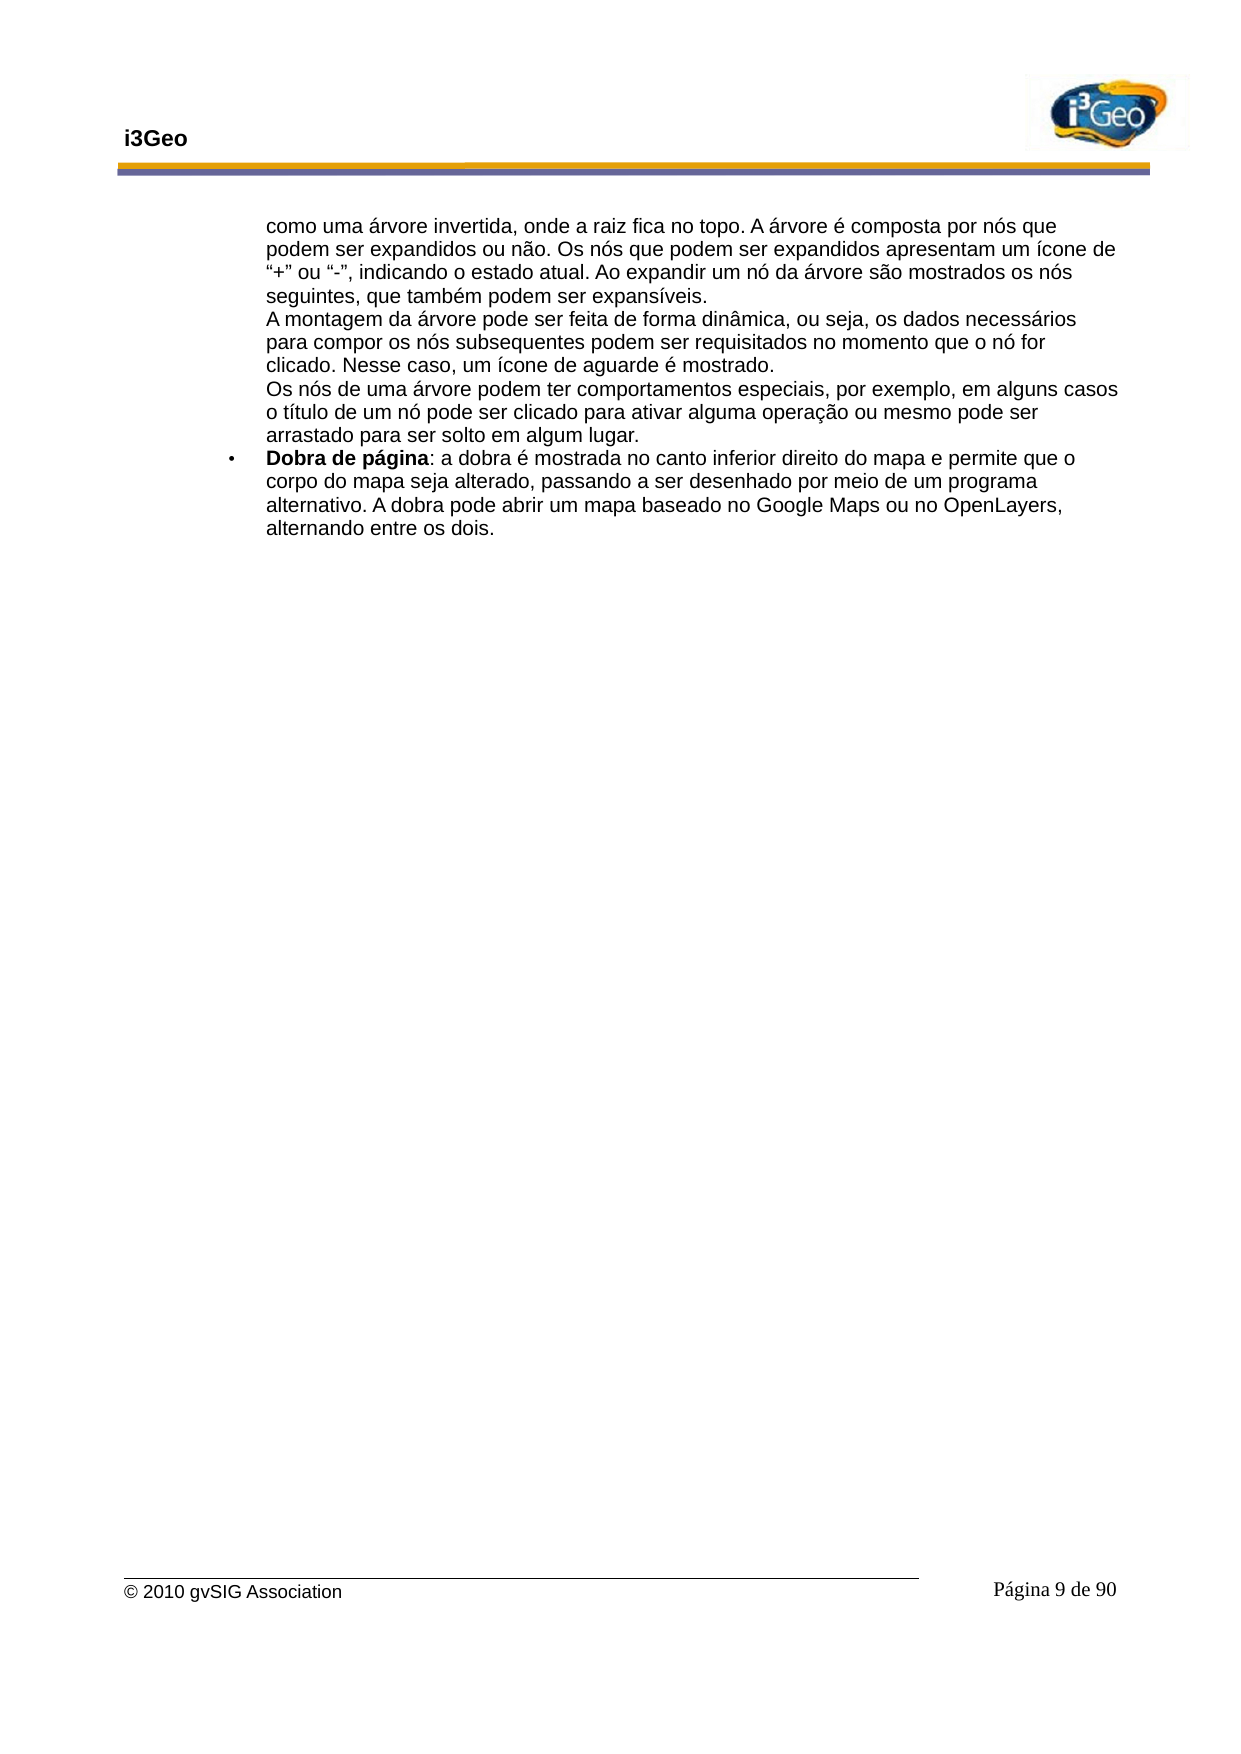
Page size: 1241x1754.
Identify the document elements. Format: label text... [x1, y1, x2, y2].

picture [1025, 74, 1191, 151]
list Os nós de uma árvore podem ter comportamentos especiais, por exemplo, em alguns casos o título de um nó pode ser clicado para ativar alguma operação ou mesmo pode ser arrastado para ser solto em algum lugar. [228, 377, 1122, 447]
list Dobra de página: a dobra é mostrada no canto inferior direito do mapa e permite que o corpo do mapa seja alterado, passando a ser desenhado por meio de um programa alternativo. A dobra pode abrir um mapa baseado no Google Maps ou no OpenLayers, alternando entre os dois. [228, 447, 1122, 540]
list A montagem da árvore pode ser feita de forma dinâmica, ou seja, os dados necessários para compor os nós subsequentes podem ser requisitados no momento que o nó for clicado. Nesse caso, um ícone de aguarde é mostrado. [228, 307, 1122, 377]
list como uma árvore invertida, onde a raiz fica no topo. A árvore é composta por nós que podem ser expandidos ou não. Os nós que podem ser expandidos apresentam um ícone de “+” ou “-”, indicando o estado atual. Ao expandir um nó da árvore são mostrados os nós seguintes, que também podem ser expansíveis. [228, 214, 1122, 307]
